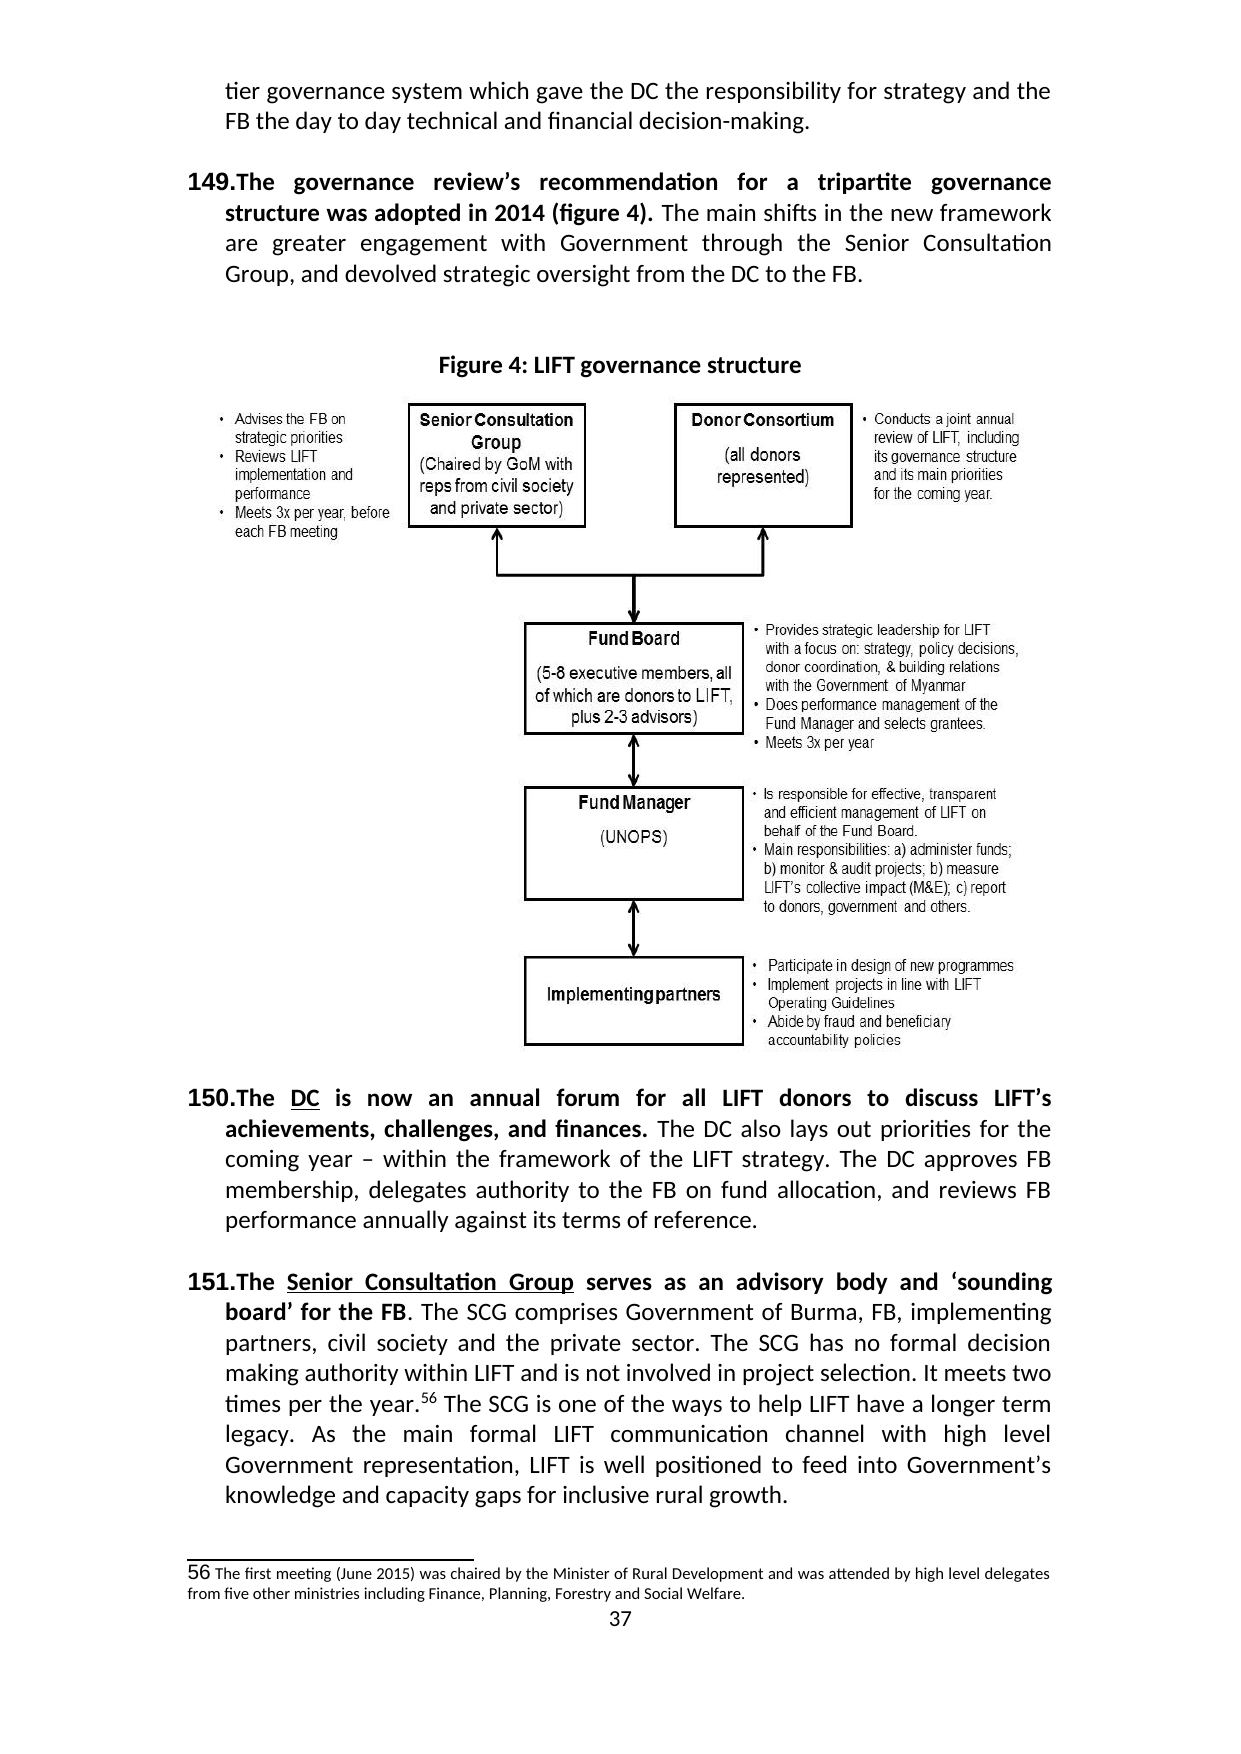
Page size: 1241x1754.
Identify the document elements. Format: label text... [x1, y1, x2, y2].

list tier governance system which gave the DC the responsibility for strategy and the FB the day to day technical and financial decision-making. [187, 75, 1053, 136]
list The governance review’s recommendation for a tripartite governance structure was adopted in 2014 (figure 4). The main shifts in the new framework are greater engagement with Government through the Senior Consultation Group, and devolved strategic oversight from the DC to the FB. [187, 167, 1053, 289]
text Figure 4: LIFT governance structure [187, 350, 1053, 380]
list The first meeting (June 2015) was chaired by the Minister of Rural Development and was attended by high level delegates from five other ministries including Finance, Planning, Forestry and Social Welfare. [187, 1560, 1053, 1604]
list The Senior Consultation Group serves as an advisory body and ‘sounding board’ for the FB. The SCG comprises Government of Burma, FB, implementing partners, civil society and the private sector. The SCG has no formal decision making authority within LIFT and is not involved in project selection. It meets two times per the year. The SCG is one of the ways to help LIFT have a longer term legacy. As the main formal LIFT communication channel with high level Government representation, LIFT is well positioned to feed into Government’s knowledge and capacity gaps for inclusive rural growth. [187, 1266, 1053, 1510]
list The DC is now an annual forum for all LIFT donors to discuss LIFT’s achievements, challenges, and finances. The DC also lays out priorities for the coming year – within the framework of the LIFT strategy. The DC approves FB membership, delegates authority to the FB on fund allocation, and reviews FB performance annually against its terms of reference. [187, 1082, 1053, 1235]
